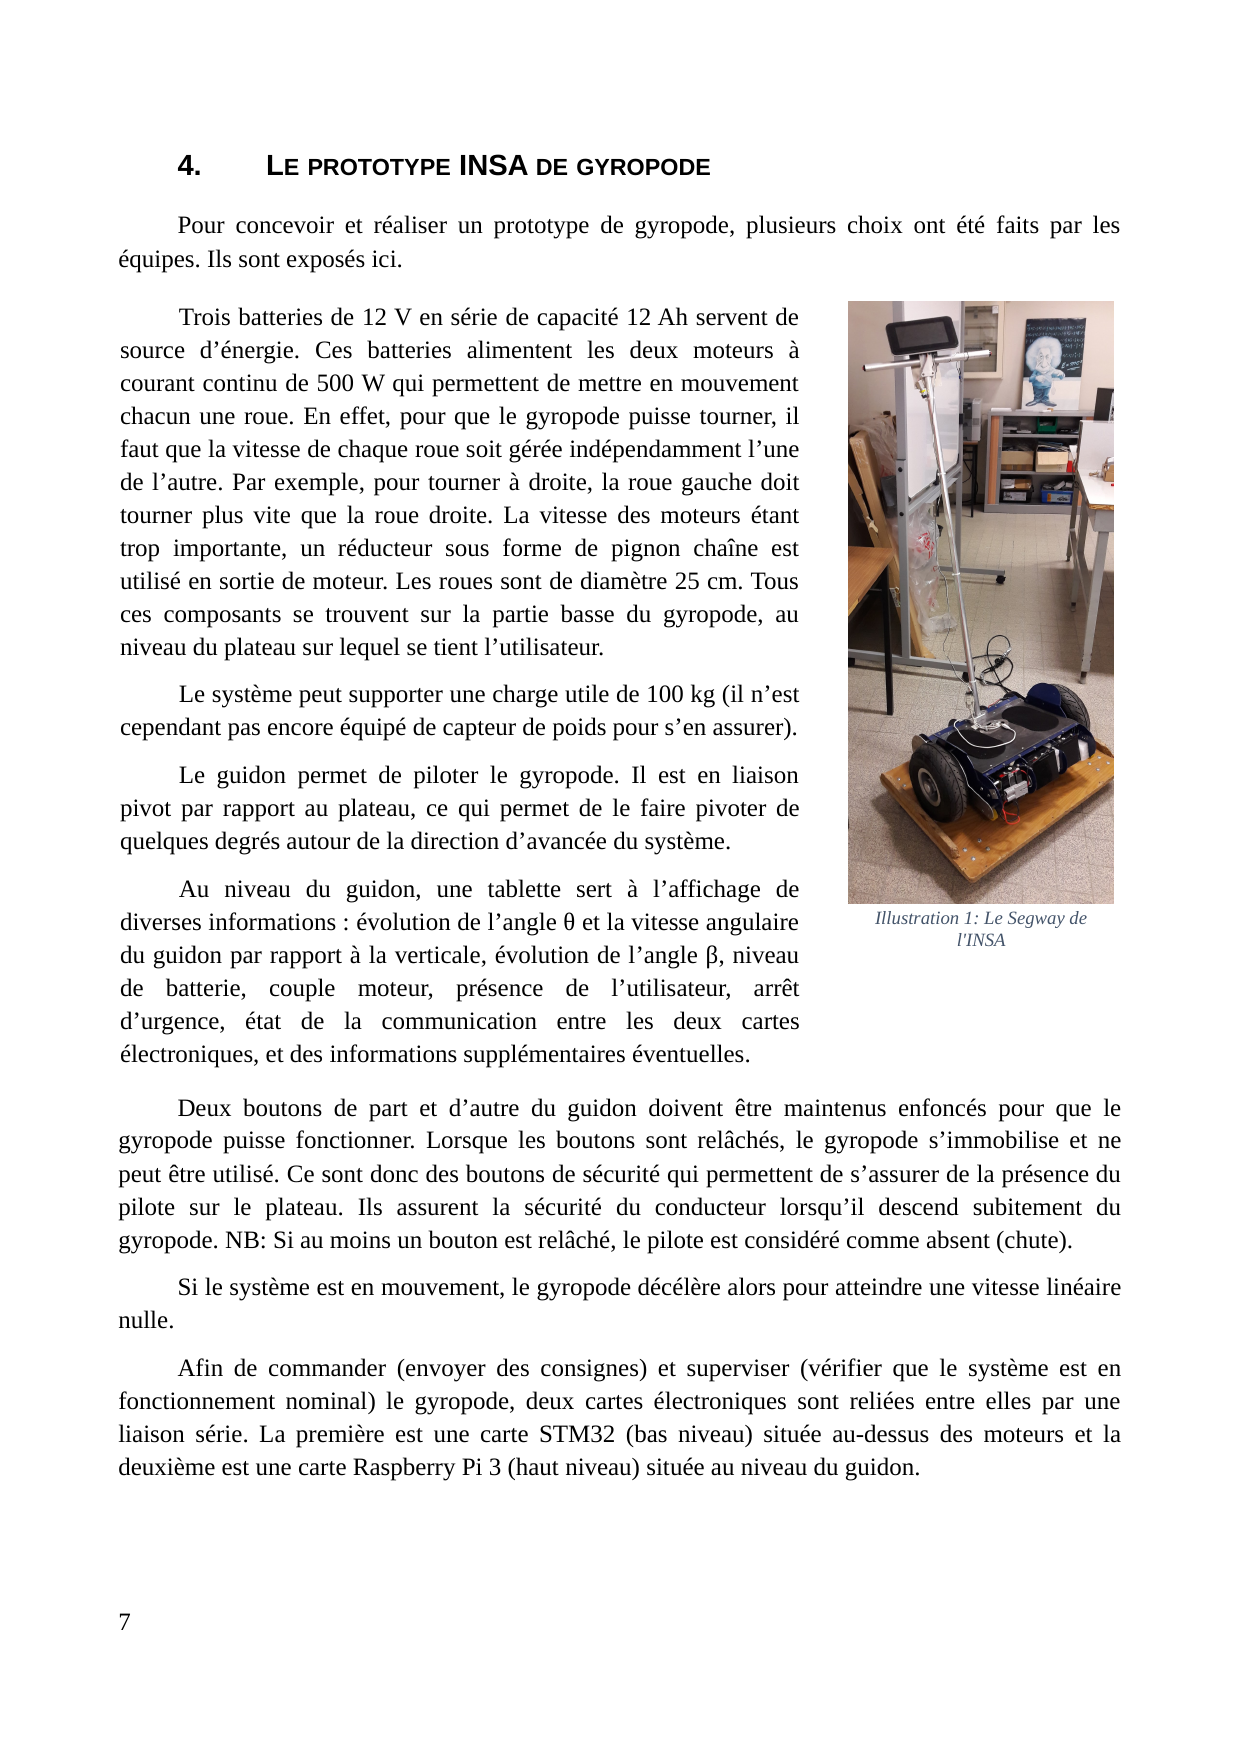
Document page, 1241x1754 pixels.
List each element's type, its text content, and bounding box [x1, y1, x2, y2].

table_header [811, 291, 1131, 1093]
picture [848, 301, 1114, 904]
table_header Trois batteries de 12 V en série de capacité 12 Ah servent de source d’énergie. Ces batteries alimentent les deux moteurs à courant continu de 500 W qui permettent de mettre en mouvement chacun une roue. En effet, pour que le gyropode puisse tourner, il faut que la vitesse de chaque roue soit gérée indépendamment l’une de l’autre. Par exemple, pour tourner à droite, la roue gauche doit tourner plus vite que la roue droite. La vitesse des moteurs étant trop importante, un réducteur sous forme de pignon chaîne est utilisé en sortie de moteur. Les roues sont de diamètre 25 cm. Tous ces composants se trouvent sur la partie basse du gyropode, au niveau du plateau sur lequel se tient l’utilisateur. Le système peut supporter une charge utile de 100 kg (il n’est cependant pas encore équipé de capteur de poids pour s’en assurer). Le guidon permet de piloter le gyropode. Il est en liaison pivot par rapport au plateau, ce qui permet de le faire pivoter de quelques degrés autour de la direction d’avancée du système. Au niveau du guidon, une tablette sert à l’affichage de diverses informations : évolution de l’angle θ et la vitesse angulaire du guidon par rapport à la verticale, évolution de l’angle β, niveau de batterie, couple moteur, présence de l’utilisateur, arrêt d’urgence, état de la communication entre les deux cartes électroniques, et des informations supplémentaires éventuelles. [109, 291, 811, 1093]
text Pour concevoir et réaliser un prototype de gyropode, plusieurs choix ont été faits par les équipes. Ils sont exposés ici. [118, 211, 1122, 272]
text Deux boutons de part et d’autre du guidon doivent être maintenus enfoncés pour que le gyropode puisse fonctionner. Lorsque les boutons sont relâchés, le gyropode s’immobilise et ne peut être utilisé. Ce sont donc des boutons de sécurité qui permettent de s’assurer de la présence du pilote sur le plateau. Ils assurent la sécurité du conducteur lorsqu’il descend subitement du gyropode. NB: Si au moins un bouton est relâché, le pilote est considéré comme absent (chute). [118, 1093, 1122, 1253]
subtitle Le prototype INSA de gyropode [118, 148, 1122, 181]
text Si le système est en mouvement, le gyropode décélère alors pour atteindre une vitesse linéaire nulle. [118, 1272, 1122, 1334]
text Afin de commander (envoyer des consignes) et superviser (vérifier que le système est en fonctionnement nominal) le gyropode, deux cartes électroniques sont reliées entre elles par une liaison série. La première est une carte STM32 (bas niveau) située au-dessus des moteurs et la deuxième est une carte Raspberry Pi 3 (haut niveau) située au niveau du guidon. [118, 1353, 1122, 1481]
